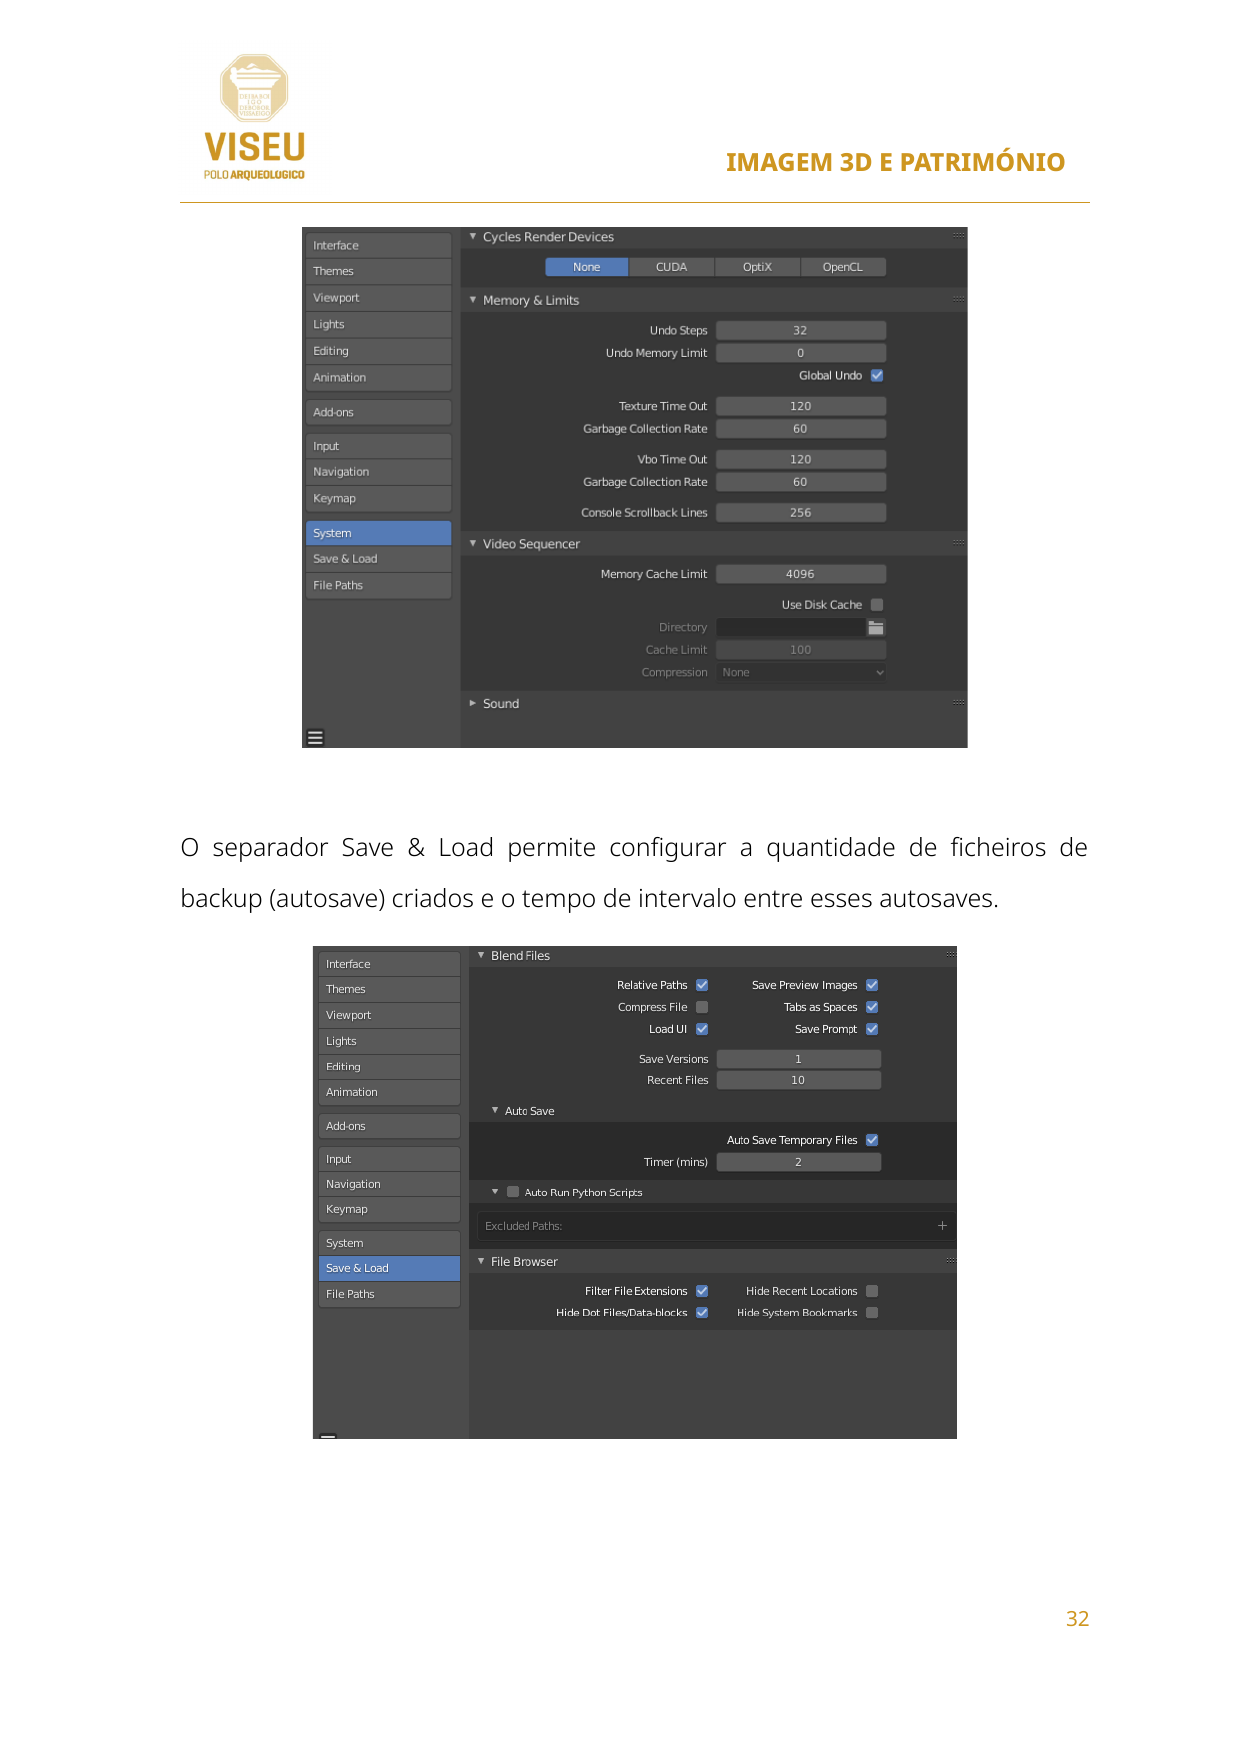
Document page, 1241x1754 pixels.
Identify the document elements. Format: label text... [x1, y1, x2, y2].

picture [302, 227, 968, 748]
picture [312, 946, 957, 1439]
text O separador Save & Load permite configurar a quantidade de ficheiros de backup (autosave) criados e o tempo de intervalo entre esses autosaves. [180, 830, 1090, 915]
